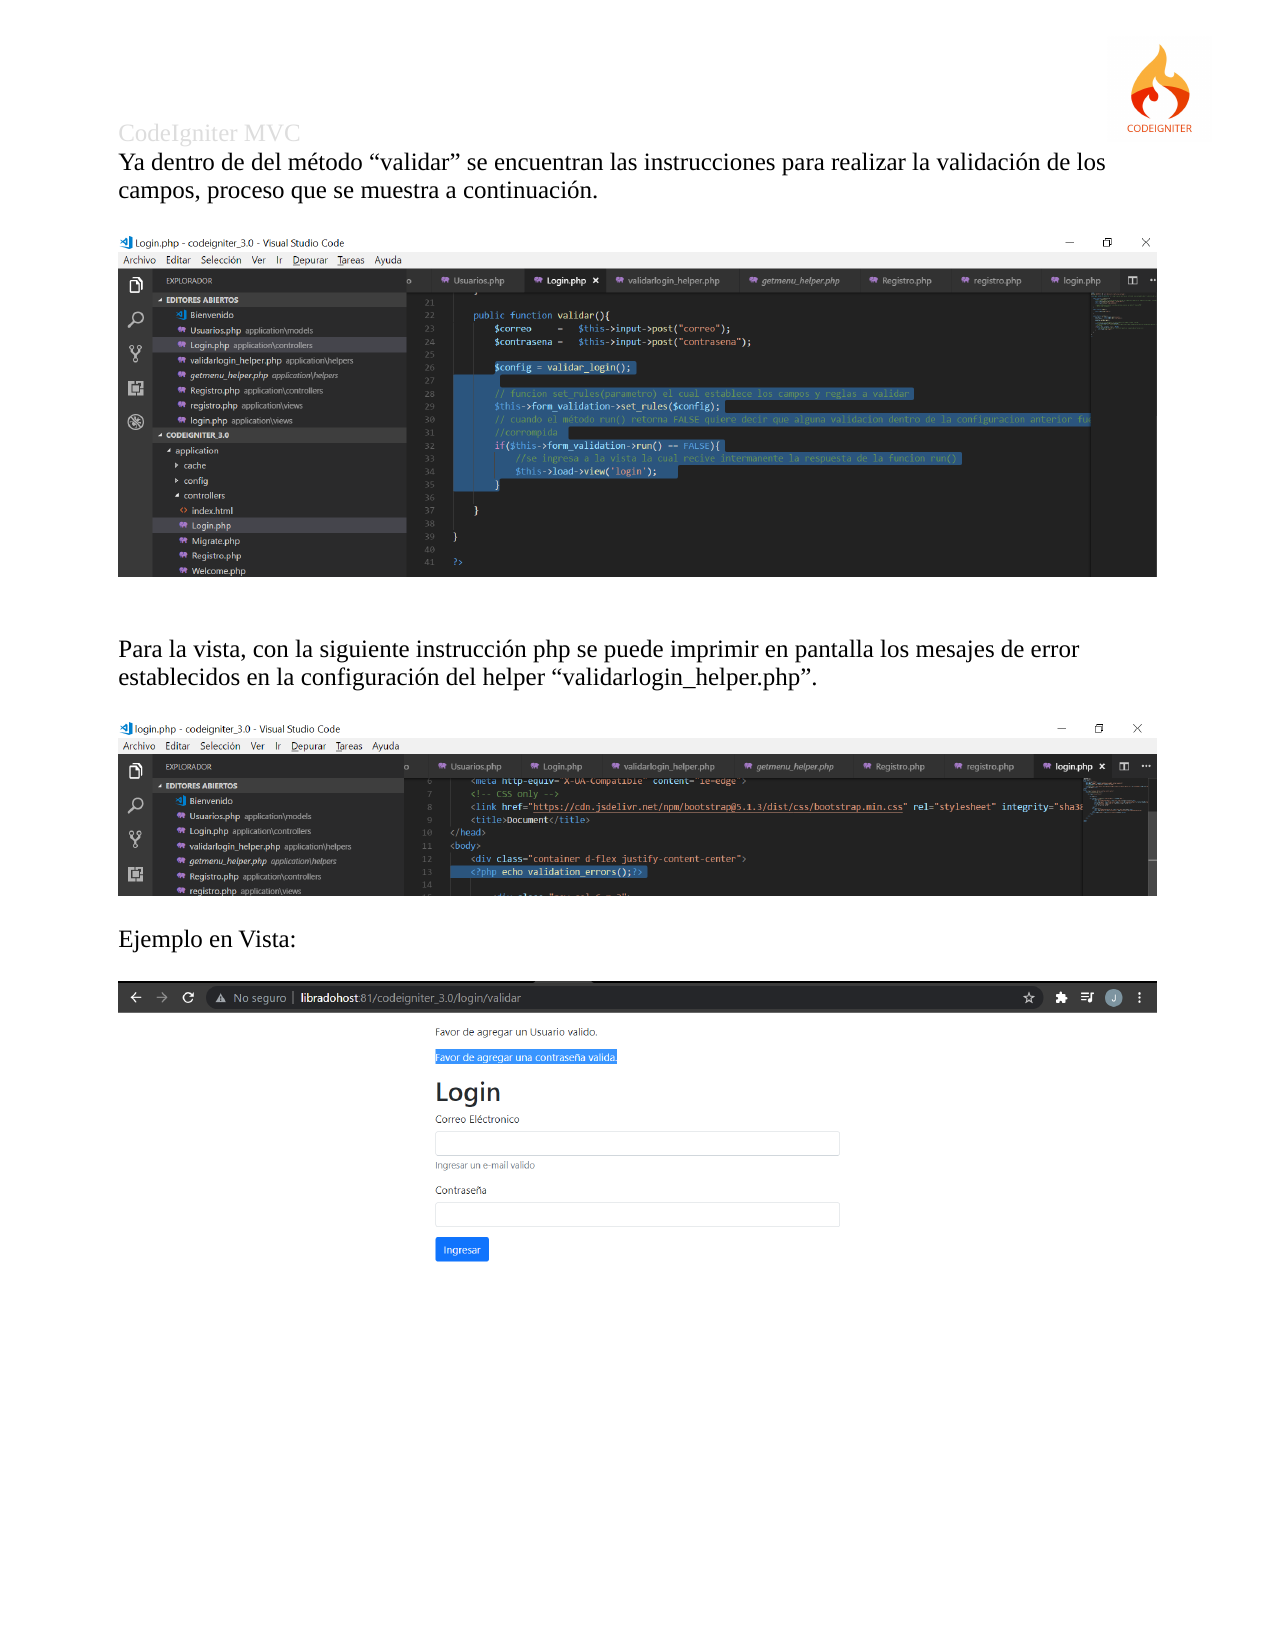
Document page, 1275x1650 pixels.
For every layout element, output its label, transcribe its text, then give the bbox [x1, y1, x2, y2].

picture [118, 720, 1157, 896]
picture [1107, 36, 1213, 142]
text Para la vista, con la siguiente instrucción php se puede imprimir en pantalla los mesajes de error establecidos en la configuración del helper “validarlogin_helper.php”. [118, 634, 1157, 691]
text Ejemplo en Vista: [118, 924, 1157, 953]
picture [118, 233, 1157, 577]
text Ya dentro de del método “validar” se encuentran las instrucciones para realizar la validación de los campos, proceso que se muestra a continuación. [118, 147, 1157, 204]
picture [118, 981, 1157, 1271]
